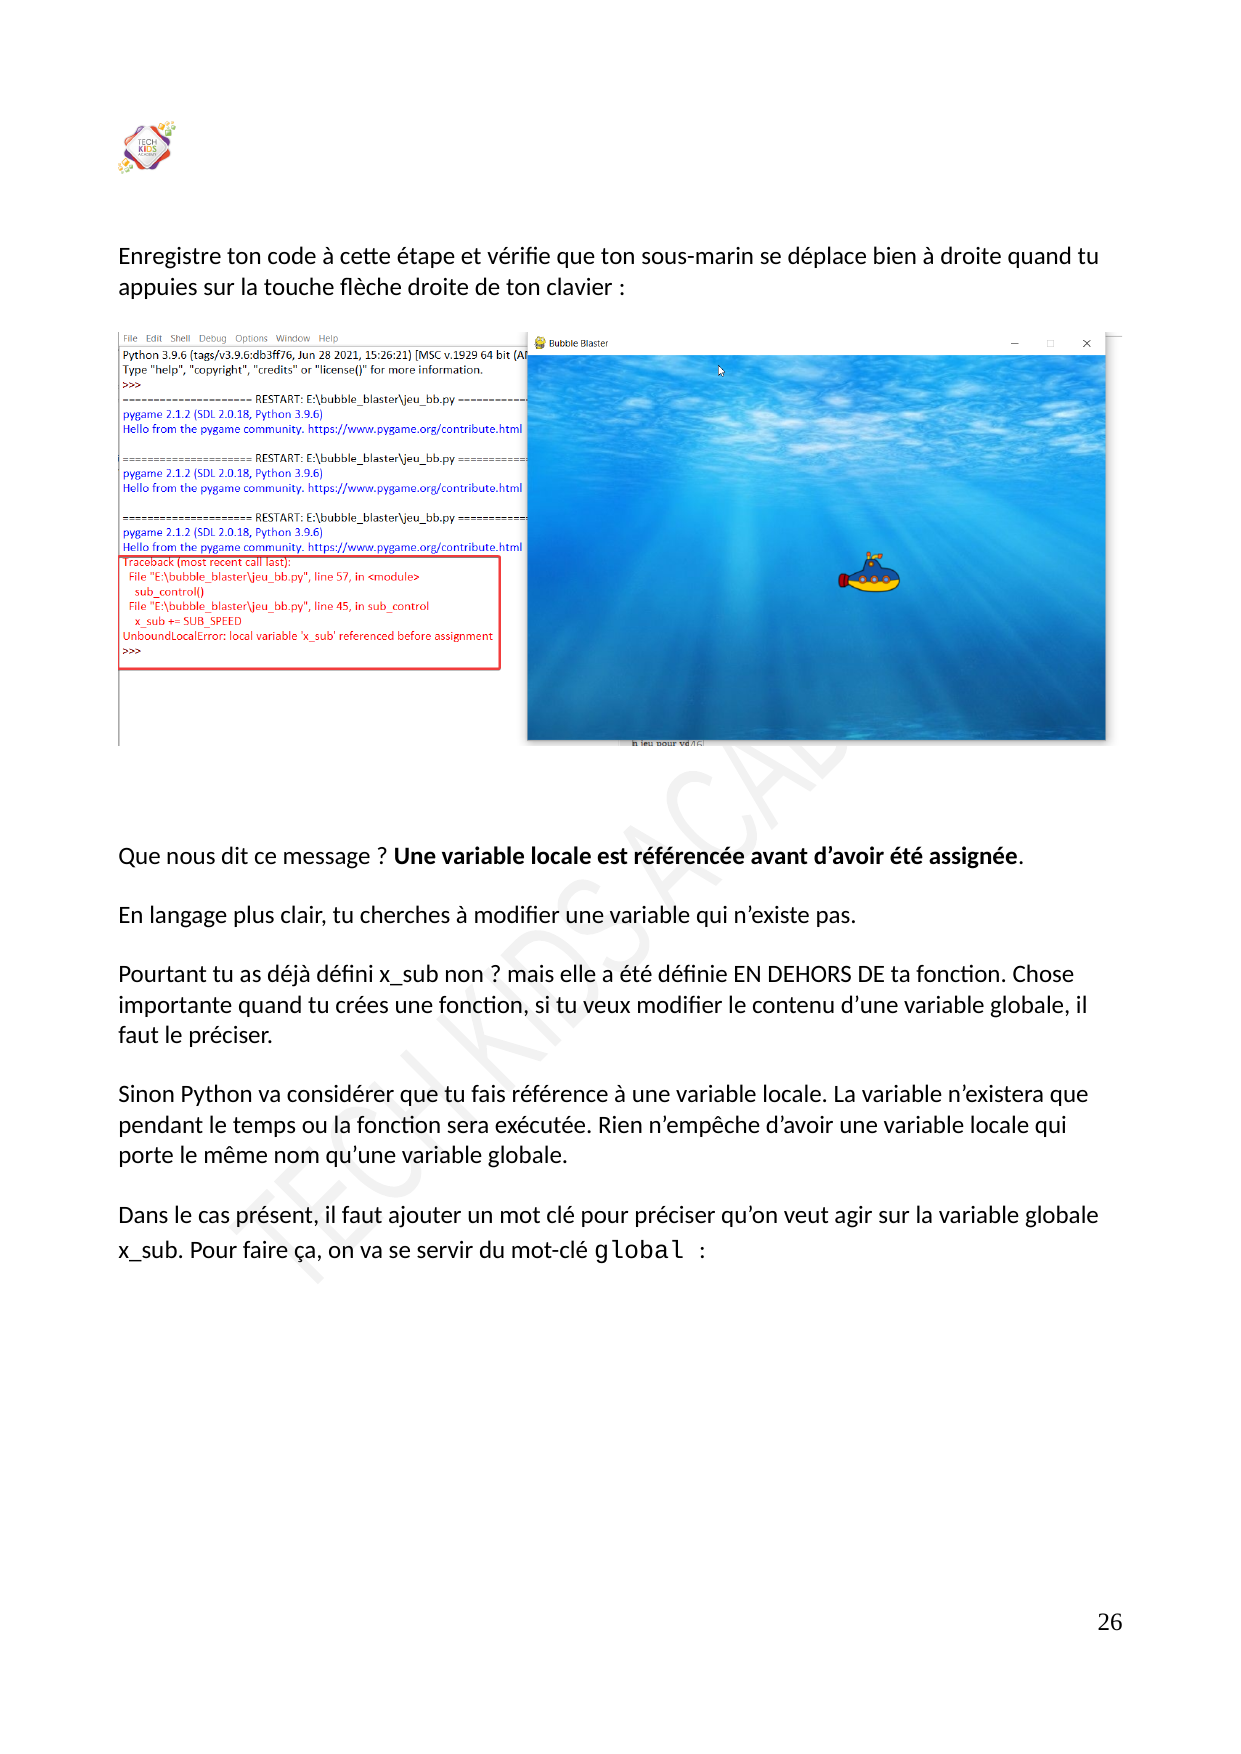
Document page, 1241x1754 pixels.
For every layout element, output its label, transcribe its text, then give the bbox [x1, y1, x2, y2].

text Dans le cas présent, il faut ajouter un mot clé pour préciser qu’on veut agir sur la variable globale x_sub. Pour faire ça, on va se servir du mot-clé global : [118, 1199, 298, 1266]
text Que nous dit ce message ? Une variable locale est référencée avant d’avoir été assignée. [118, 840, 644, 870]
text Que nous dit ce message ? Une variable locale est référencée avant d’avoir été assignée. [698, 840, 1122, 870]
picture [118, 332, 1123, 746]
text En langage plus clair, tu cherches à modifier une variable qui n’existe pas. [568, 899, 1122, 929]
text Enregistre ton code à cette étape et vérifie que ton sous-marin se déplace bien à droite quand tu appuies sur la touche flèche droite de ton clavier : [118, 240, 1122, 301]
text En langage plus clair, tu cherches à modifier une variable qui n’existe pas. [118, 899, 570, 929]
text Sinon Python va considérer que tu fais référence à une variable locale. La variable n’existera que pendant le temps ou la fonction sera exécutée. Rien n’empêche d’avoir une variable locale qui porte le même nom qu’une variable globale. [118, 1079, 1122, 1170]
picture [118, 118, 176, 176]
text Pourtant tu as déjà défini x_sub non ? mais elle a été définie EN DEHORS DE ta fonction. Chose importante quand tu crées une fonction, si tu veux modifier le contenu d’une variable globale, il faut le préciser. [118, 958, 1122, 1050]
text Dans le cas présent, il faut ajouter un mot clé pour préciser qu’on veut agir sur la variable globale x_sub. Pour faire ça, on va se servir du mot-clé global : [262, 1199, 1122, 1266]
